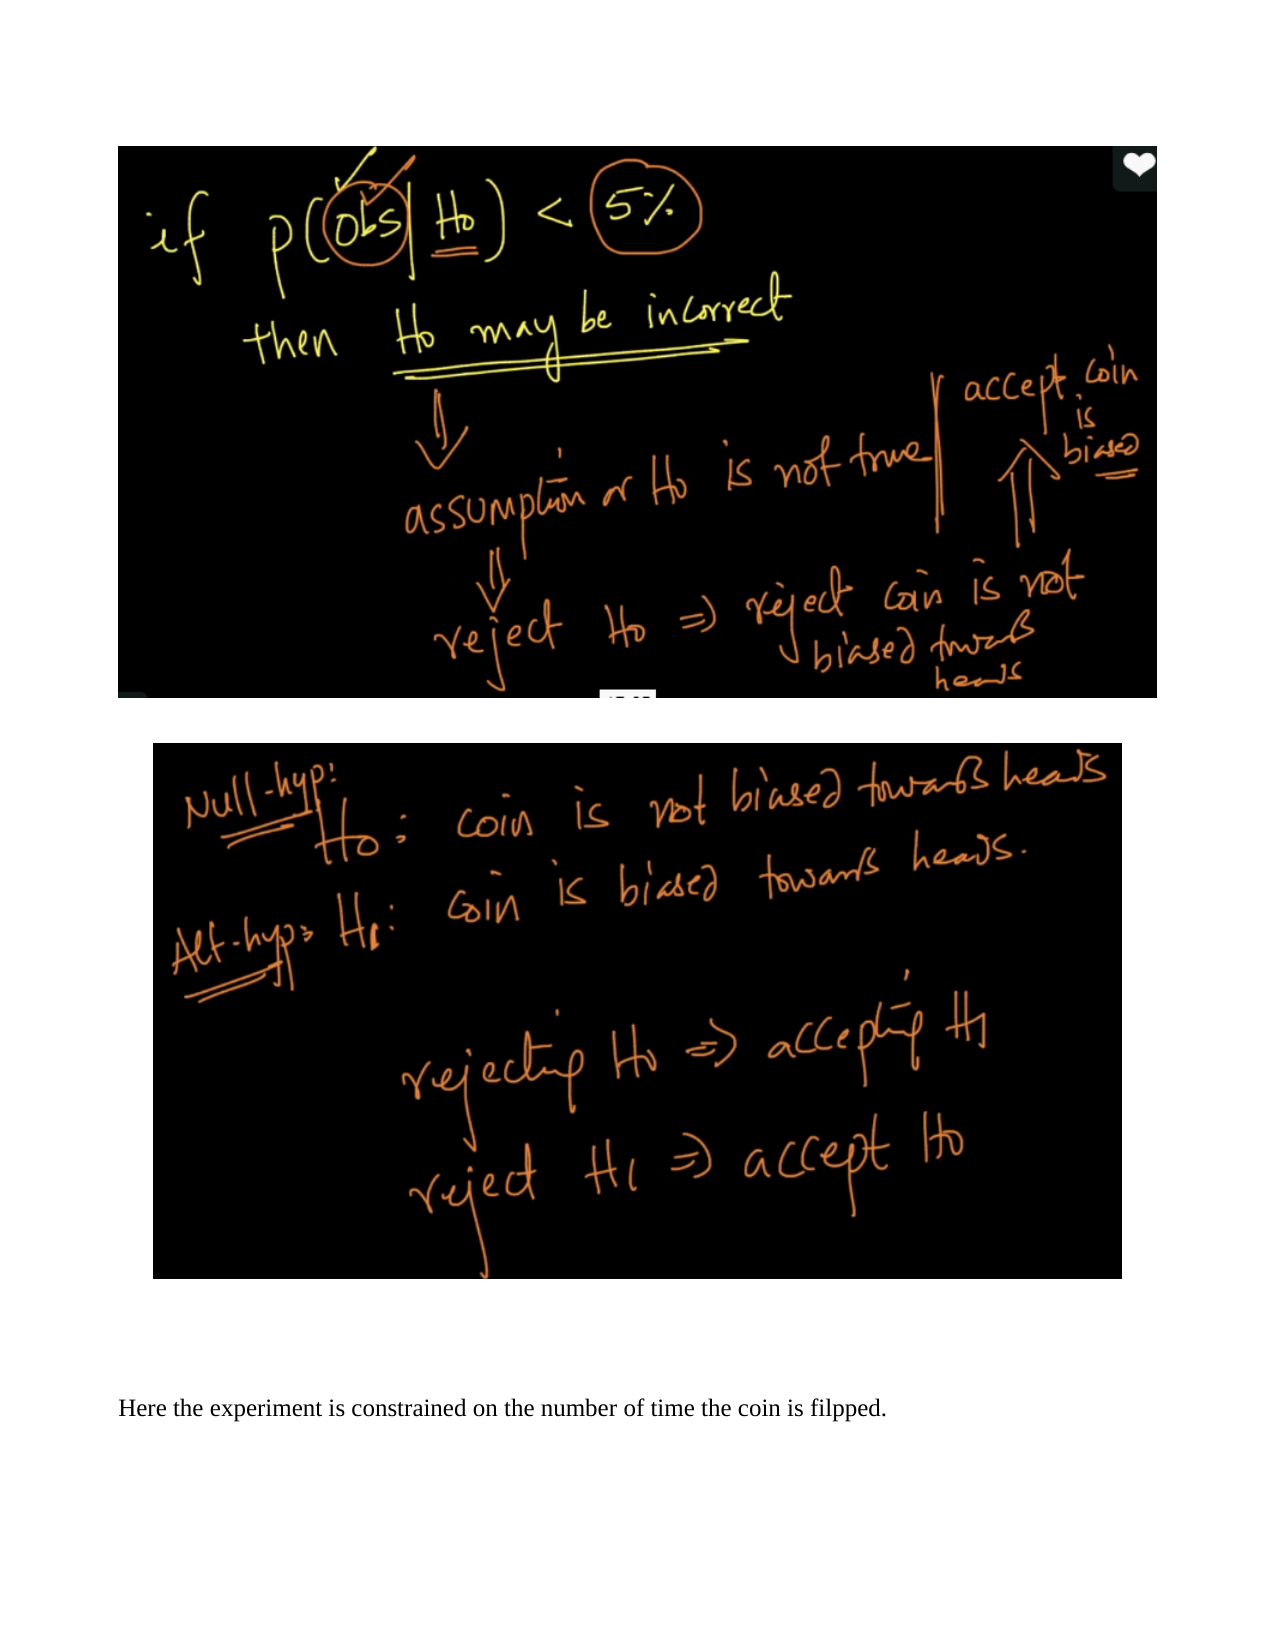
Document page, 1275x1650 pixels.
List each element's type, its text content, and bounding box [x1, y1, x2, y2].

picture [153, 743, 1122, 1279]
text Here the experiment is constrained on the number of time the coin is filpped. [118, 1393, 1157, 1422]
picture [118, 146, 1157, 698]
